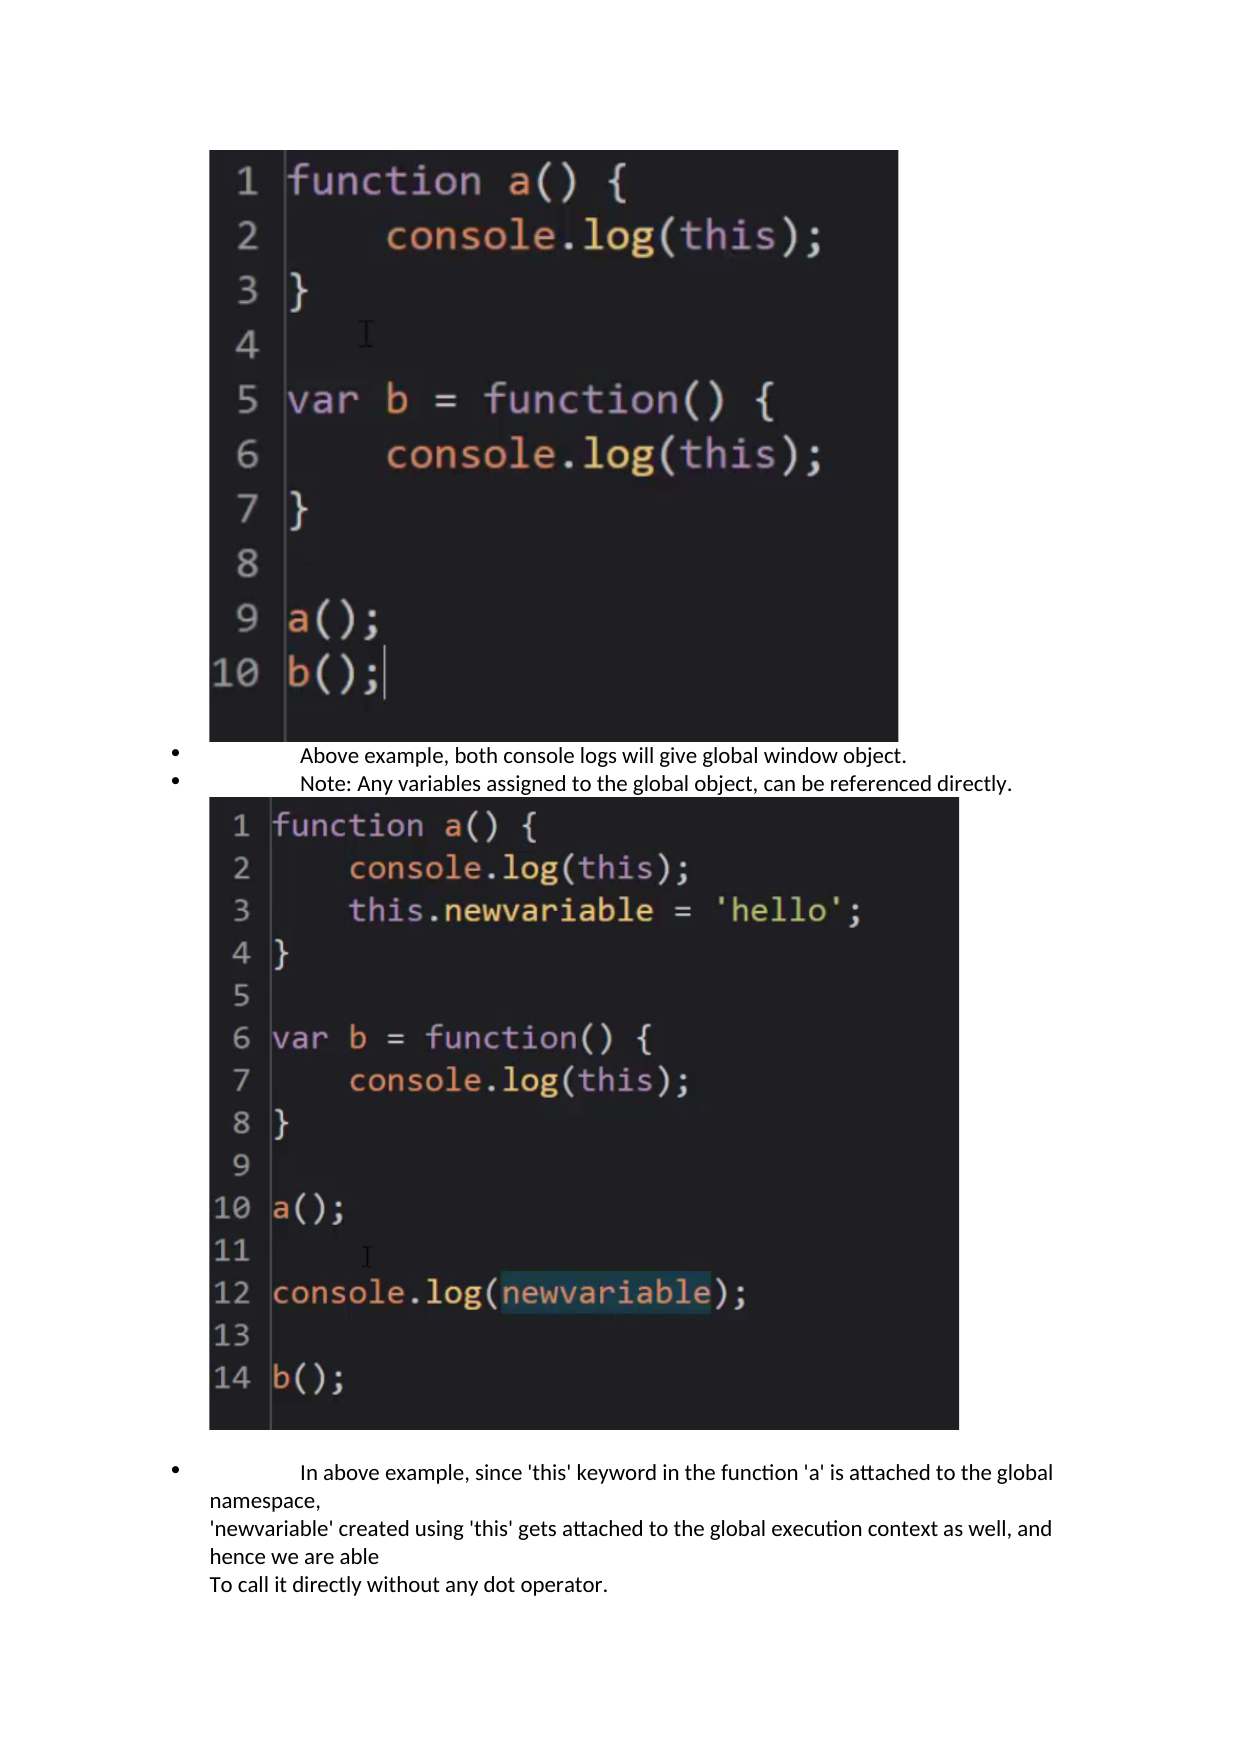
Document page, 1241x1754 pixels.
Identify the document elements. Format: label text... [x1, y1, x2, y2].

list Above example, both console logs will give global window object. [172, 741, 1090, 769]
text To call it directly without any dot operator. [209, 1570, 1090, 1598]
list Note: Any variables assigned to the global object, can be referenced directly. [172, 769, 1090, 797]
list In above example, since 'this' keyword in the function 'a' is attached to the global namespace, [172, 1458, 1090, 1514]
picture [209, 150, 899, 742]
picture [209, 797, 960, 1430]
text 'newvariable' created using 'this' gets attached to the global execution context as well, and hence we are able [209, 1514, 1090, 1570]
